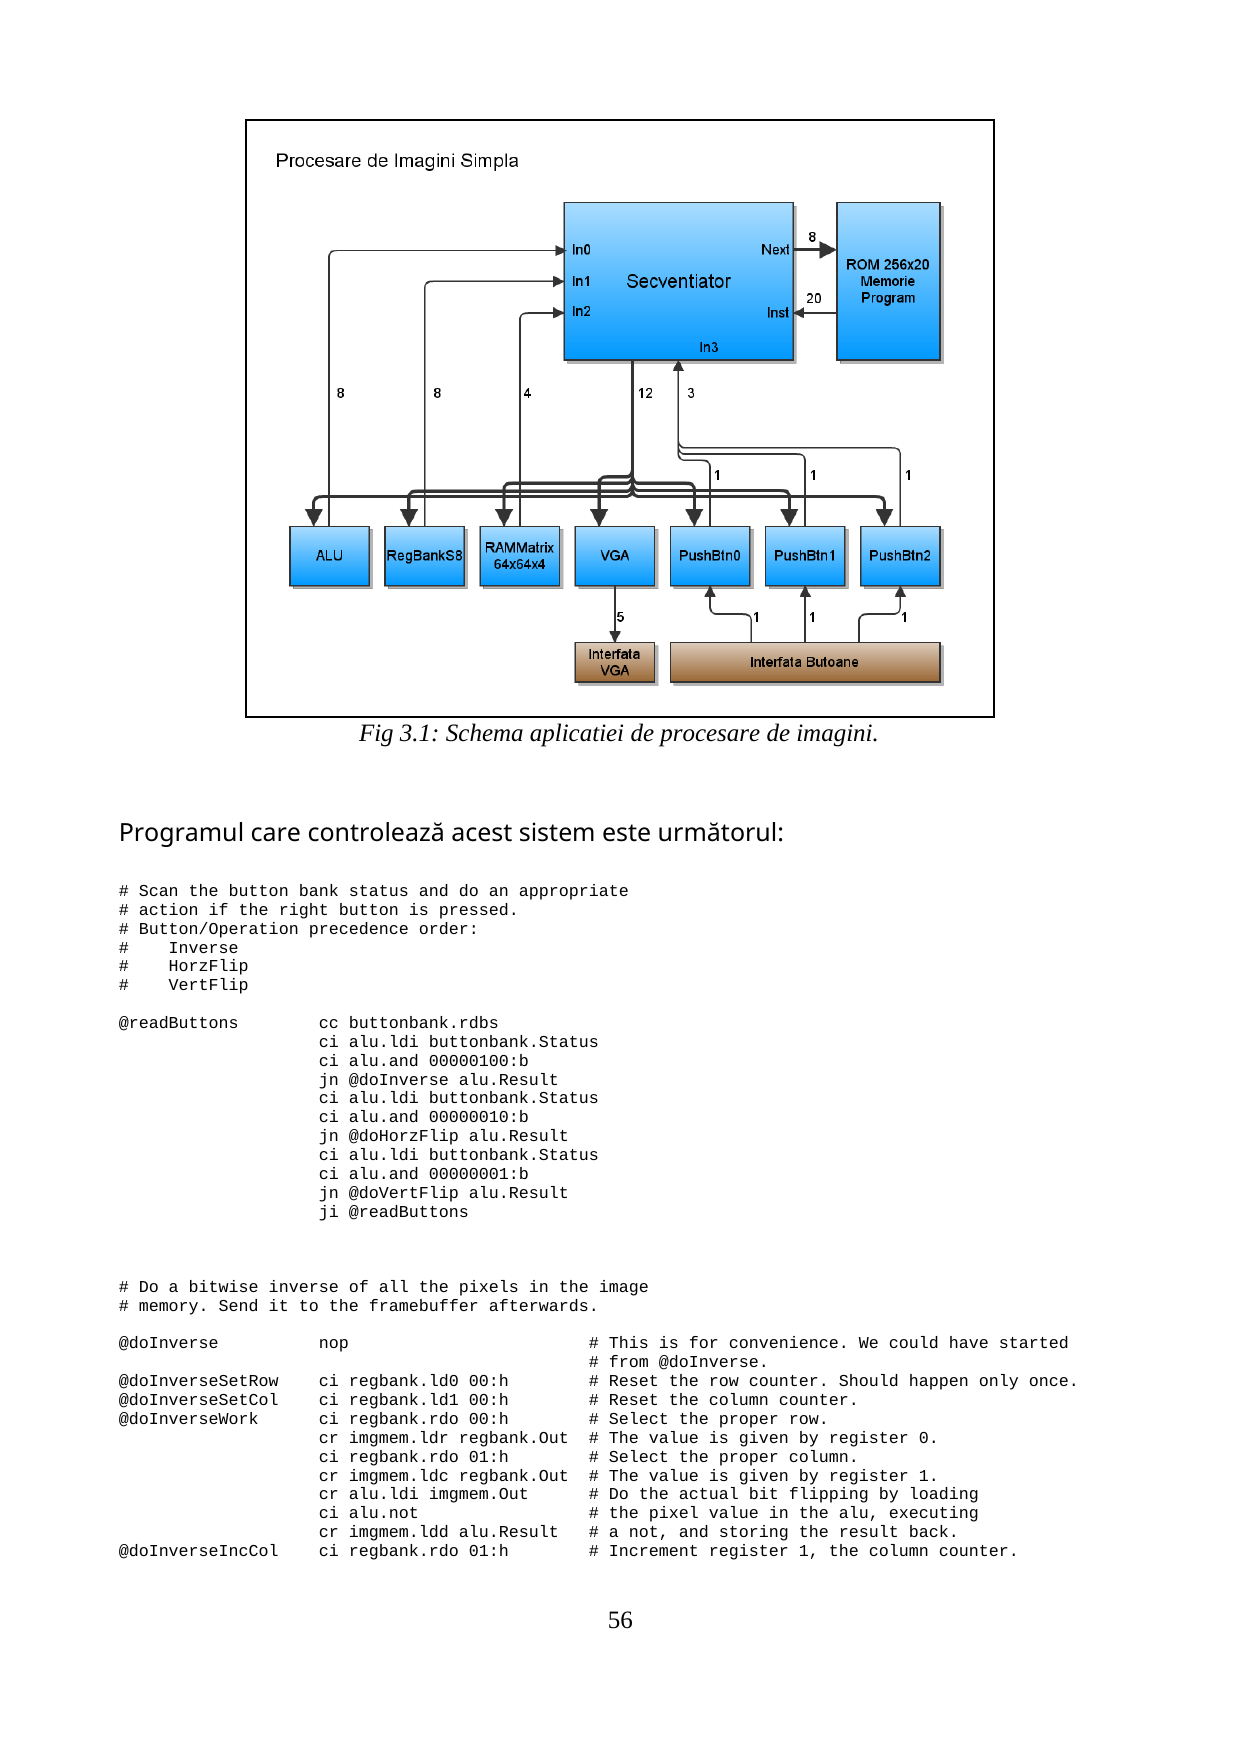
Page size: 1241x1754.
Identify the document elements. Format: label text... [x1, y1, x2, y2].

text ji @readButtons [118, 1203, 1122, 1222]
text jn @doVertFlip alu.Result [118, 1184, 1122, 1203]
text ci alu.ldi buttonbank.Status [118, 1033, 1122, 1052]
text # action if the right button is pressed. [118, 901, 1122, 920]
text # HorzFlip [118, 958, 1122, 977]
text cr imgmem.ldc regbank.Out # The value is given by register 1. [118, 1467, 1122, 1486]
text jn @doInverse alu.Result [118, 1071, 1122, 1090]
text ci alu.ldi buttonbank.Status [118, 1090, 1122, 1109]
text @doInverseSetCol ci regbank.ld1 00:h # Reset the column counter. [118, 1392, 1122, 1411]
text # Do a bitwise inverse of all the pixels in the image [118, 1278, 1122, 1297]
text # from @doInverse. [118, 1354, 1122, 1373]
text # Inverse [118, 939, 1122, 958]
text cr alu.ldi imgmem.Out # Do the actual bit flipping by loading [118, 1486, 1122, 1505]
text # memory. Send it to the framebuffer afterwards. [118, 1297, 1122, 1316]
text ci alu.and 00000100:b [118, 1052, 1122, 1071]
text @doInverseSetRow ci regbank.ld0 00:h # Reset the row counter. Should happen only once. [118, 1373, 1122, 1392]
text ci alu.not # the pixel value in the alu, executing [118, 1505, 1122, 1524]
text [247, 121, 993, 716]
text # Scan the button bank status and do an appropriate [118, 883, 1122, 901]
text cr imgmem.ldr regbank.Out # The value is given by register 0. [118, 1429, 1122, 1448]
text @doInverseWork ci regbank.rdo 00:h # Select the proper row. [118, 1411, 1122, 1429]
text cr imgmem.ldd alu.Result # a not, and storing the result back. [118, 1524, 1122, 1542]
picture [250, 124, 990, 713]
text @doInverseIncCol ci regbank.rdo 01:h # Increment register 1, the column counter. [118, 1542, 1122, 1561]
text ci alu.ldi buttonbank.Status [118, 1147, 1122, 1165]
text ci regbank.rdo 01:h # Select the proper column. [118, 1448, 1122, 1467]
text @doInverse nop # This is for convenience. We could have started [118, 1335, 1122, 1354]
text # Button/Operation precedence order: [118, 920, 1122, 939]
text jn @doHorzFlip alu.Result [118, 1128, 1122, 1147]
text ci alu.and 00000001:b [118, 1165, 1122, 1184]
text # VertFlip [118, 977, 1122, 996]
text Programul care controlează acest sistem este următorul: [118, 814, 1122, 848]
text @readButtons cc buttonbank.rdbs [118, 1014, 1122, 1033]
text ci alu.and 00000010:b [118, 1109, 1122, 1128]
text Fig 3.1: Schema aplicatiei de procesare de imagini. [245, 718, 995, 746]
